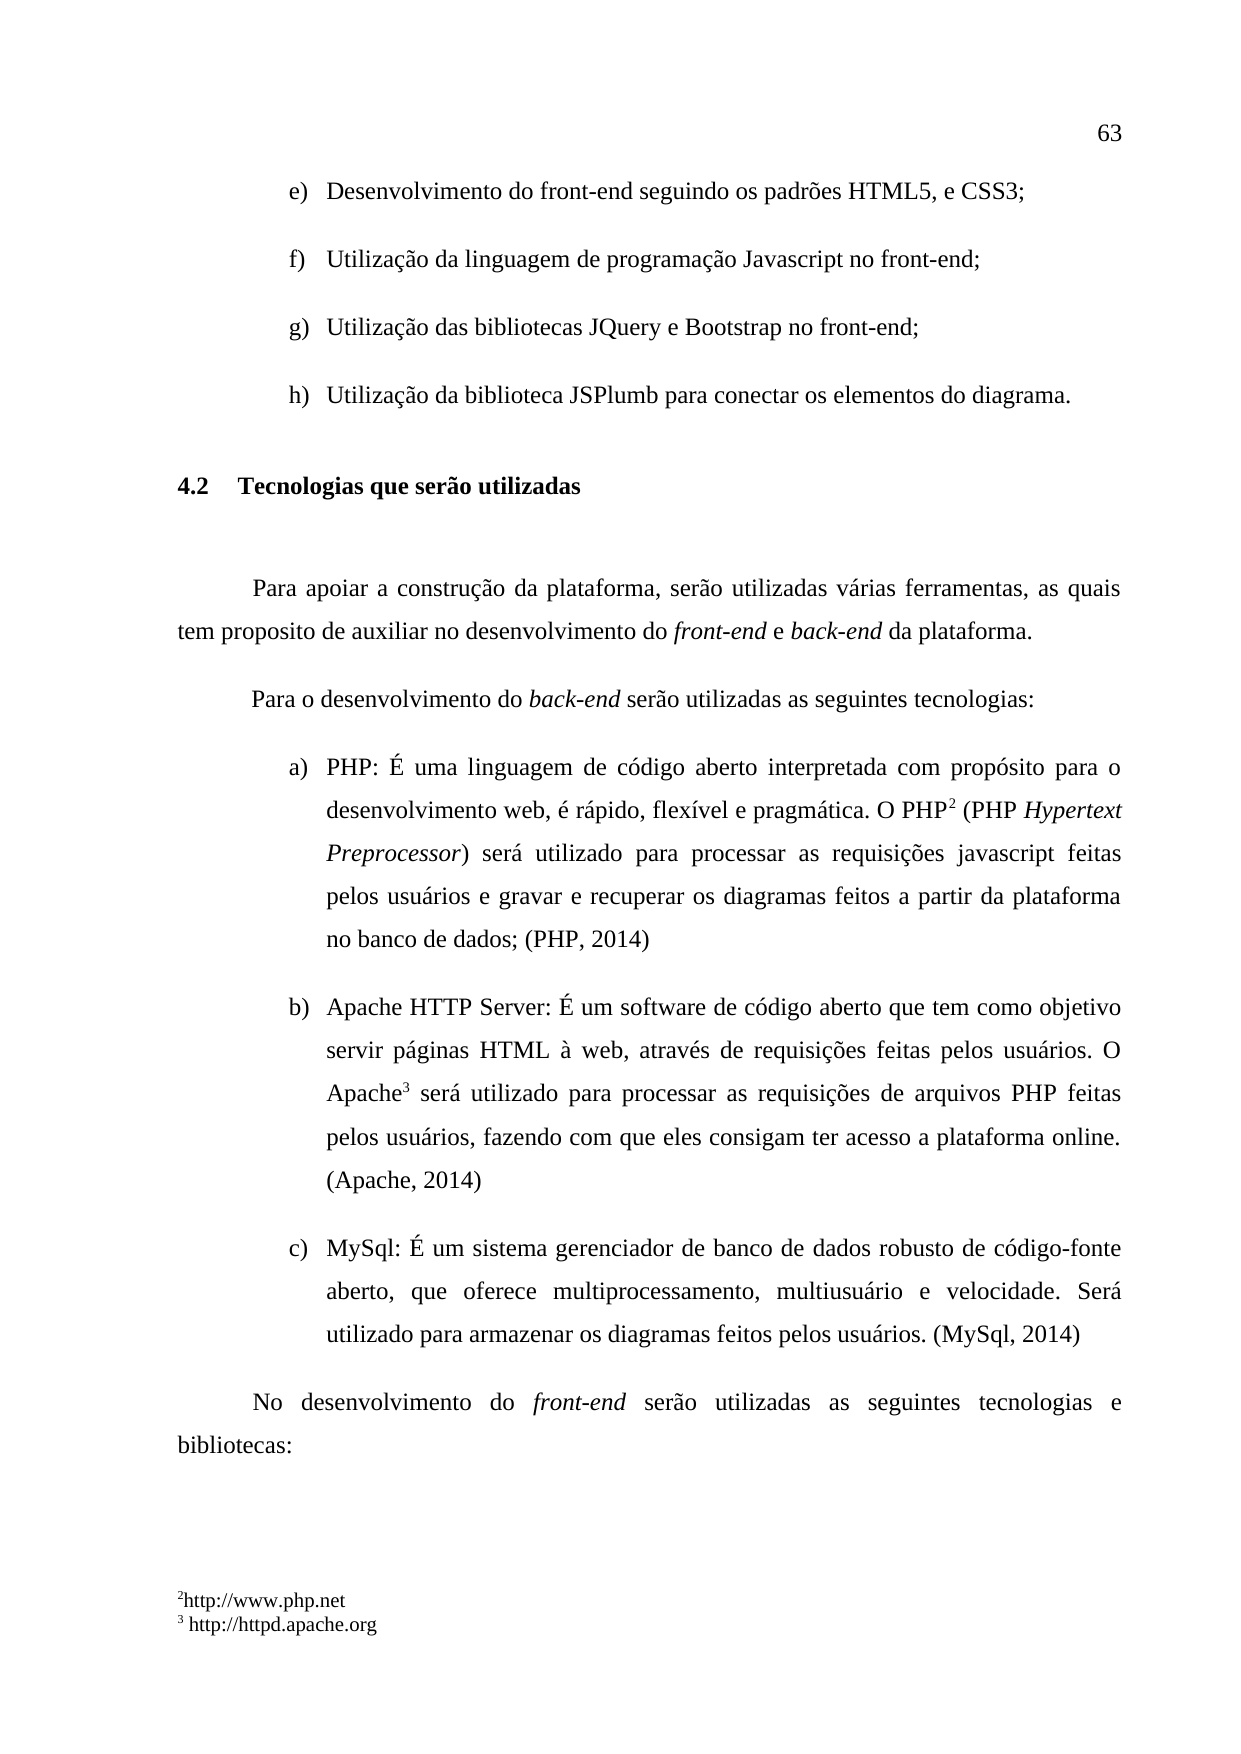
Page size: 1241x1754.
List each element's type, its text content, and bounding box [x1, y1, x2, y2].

list http://httpd.apache.org [177, 1612, 1122, 1636]
list MySql: É um sistema gerenciador de banco de dados robusto de código-fonte aberto, que oferece multiprocessamento, multiusuário e velocidade. Será utilizado para armazenar os diagramas feitos pelos usuários. (MySql, 2014) [288, 1233, 1122, 1348]
list Utilização da linguagem de programação Javascript no front-end; [288, 244, 1122, 273]
list Apache HTTP Server: É um software de código aberto que tem como objetivo servir páginas HTML à web, através de requisições feitas pelos usuários. O Apache será utilizado para processar as requisições de arquivos PHP feitas pelos usuários, fazendo com que eles consigam ter acesso a plataforma online. (Apache, 2014) [288, 992, 1122, 1193]
text No desenvolvimento do front-end serão utilizadas as seguintes tecnologias e bibliotecas: [177, 1387, 1122, 1459]
list http://www.php.net [177, 1588, 1122, 1612]
list Utilização da biblioteca JSPlumb para conectar os elementos do diagrama. [288, 380, 1122, 409]
list PHP: É uma linguagem de código aberto interpretada com propósito para o desenvolvimento web, é rápido, flexível e pragmática. O PHP (PHP Hypertext Preprocessor) será utilizado para processar as requisições javascript feitas pelos usuários e gravar e recuperar os diagramas feitos a partir da plataforma no banco de dados; (PHP, 2014) [288, 752, 1122, 953]
list Utilização das bibliotecas JQuery e Bootstrap no front-end; [288, 312, 1122, 341]
list Tecnologias que serão utilizadas [177, 471, 1122, 500]
text Para apoiar a construção da plataforma, serão utilizadas várias ferramentas, as quais tem proposito de auxiliar no desenvolvimento do front-end e back-end da plataforma. [177, 573, 1122, 645]
text Para o desenvolvimento do back-end serão utilizadas as seguintes tecnologias: [177, 684, 1122, 713]
list Desenvolvimento do front-end seguindo os padrões HTML5, e CSS3; [288, 176, 1122, 205]
